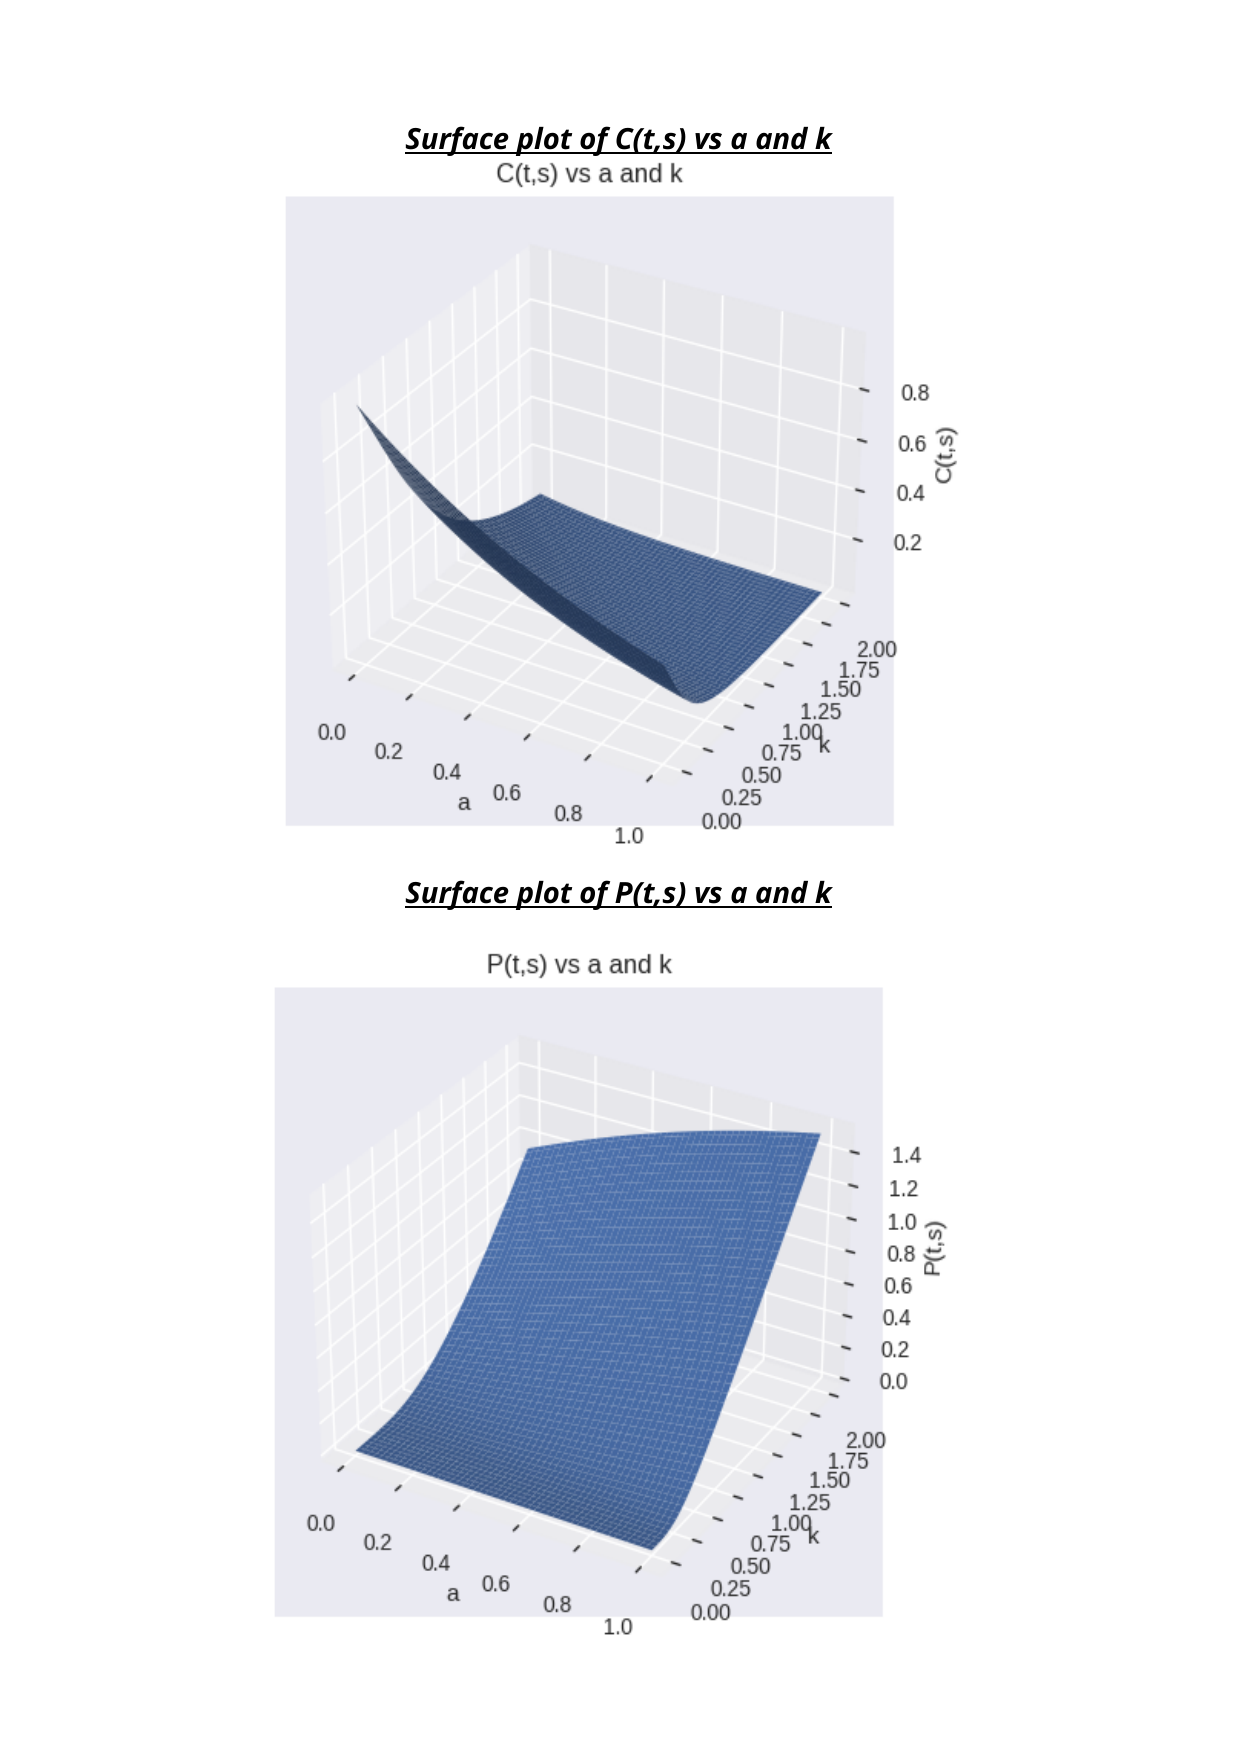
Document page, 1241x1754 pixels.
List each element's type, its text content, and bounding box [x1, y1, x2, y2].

text Surface plot of C(t,s) vs a and k [118, 118, 1122, 158]
picture [252, 949, 966, 1649]
text Surface plot of P(t,s) vs a and k [118, 872, 1122, 912]
picture [263, 157, 977, 858]
